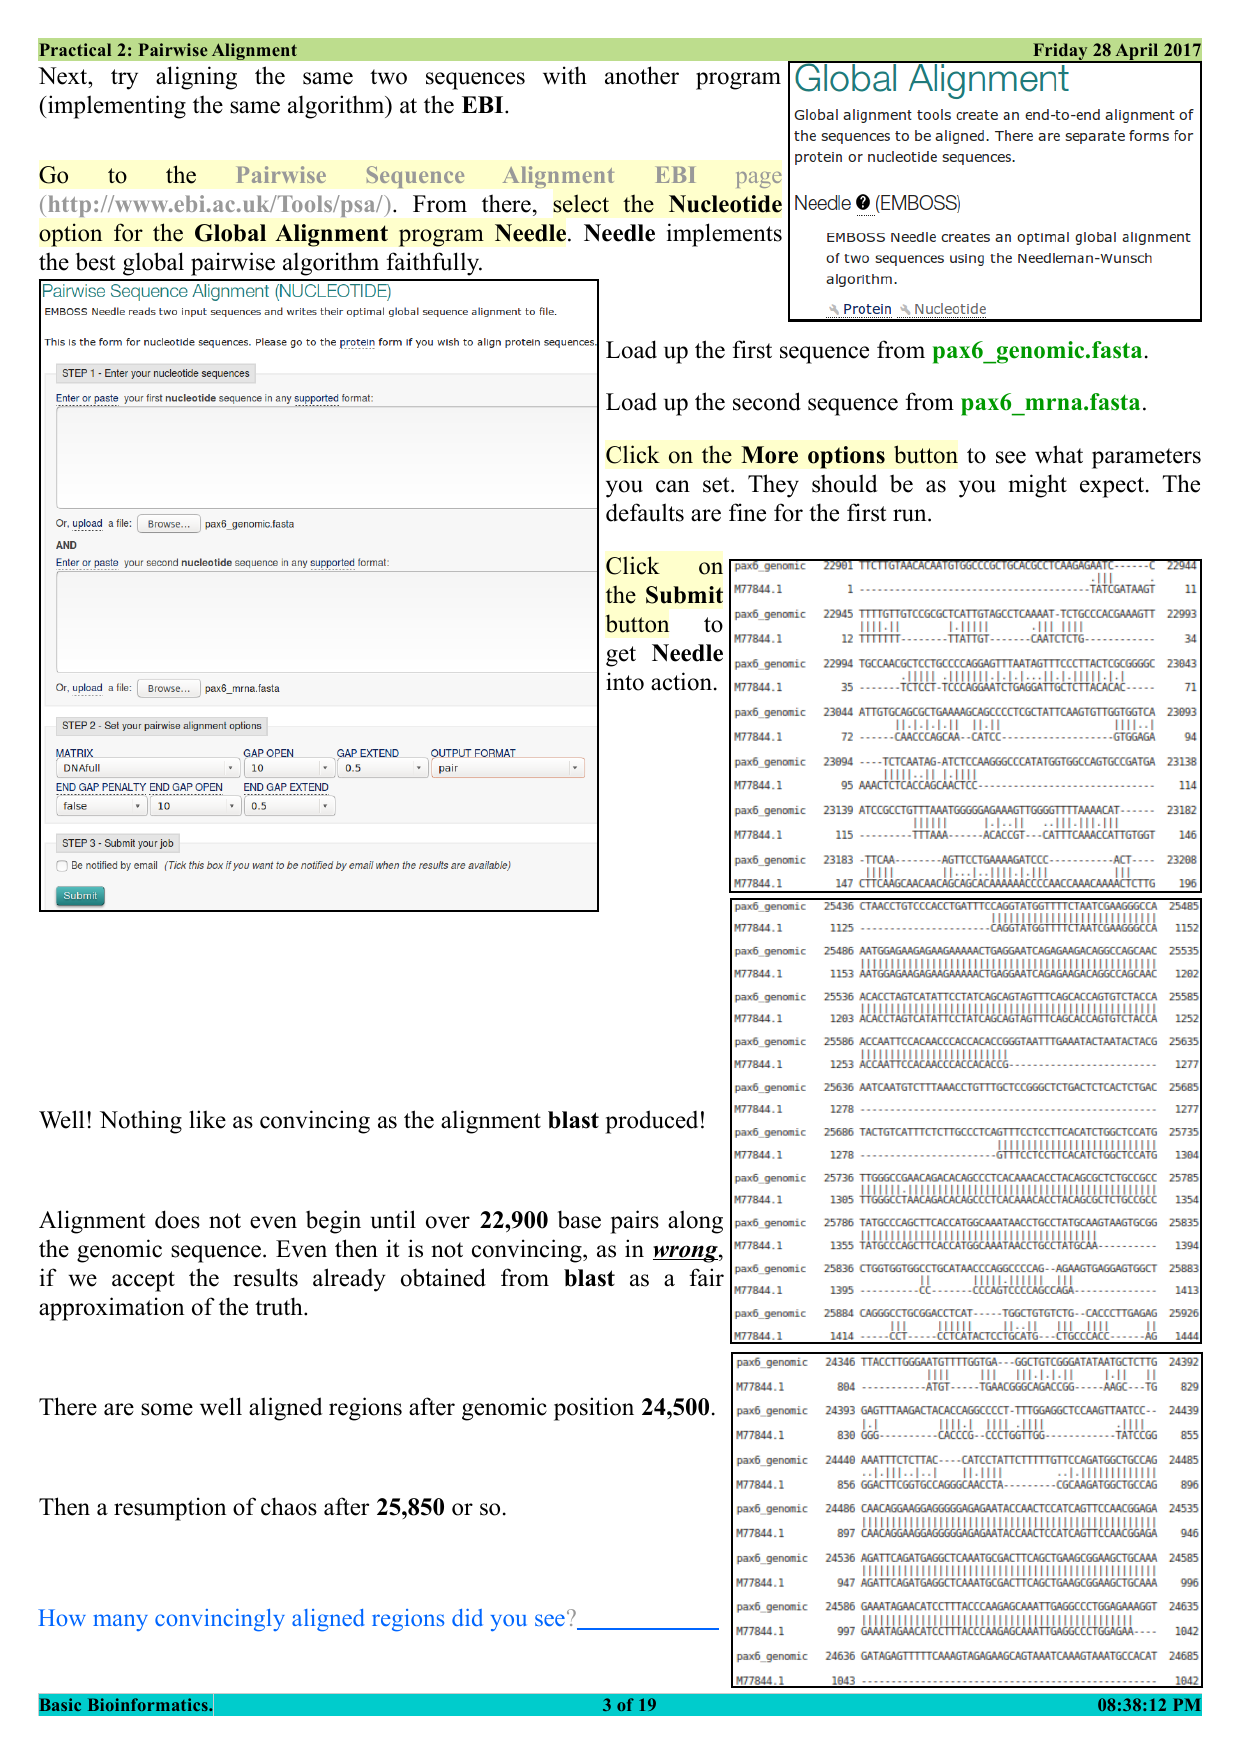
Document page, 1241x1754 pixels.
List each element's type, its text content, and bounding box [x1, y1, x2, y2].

picture [731, 561, 1200, 891]
text Click on the More options button to see what parameters you can set. They should be as you might expect. The defaults are fine for the first run. [599, 440, 1202, 527]
text Load up the second sequence from pax6_mrna.fasta. [599, 387, 1202, 416]
picture [790, 63, 1200, 319]
text Load up the first sequence from pax6_genomic.fasta. [599, 334, 1202, 363]
text Next, try aligning the same two sequences with another program (implementing the same algorithm) at the EBI. [38, 61, 788, 119]
text Well! Nothing like as convincing as the alignment blast produced! [38, 1105, 730, 1134]
text Click on the Submit button to get Needle into action. [599, 551, 1202, 696]
text Alignment does not even begin until over 22,900 base pairs along the genomic sequence. Even then it is not convincing, as in wrong, if we accept the results already obtained from blast as a fair approximation of the truth. [38, 1204, 730, 1321]
text Go to the Pairwise Sequence Alignment EBI page (http://www.ebi.ac.uk/Tools/psa/). From there, select the Nucleotide option for the Global Alignment program Needle. Needle implements the best global pairwise algorithm faithfully. [38, 159, 788, 276]
picture [732, 900, 1200, 1342]
text Then a resumption of chaos after 25,850 or so. [38, 1492, 731, 1521]
picture [733, 1354, 1201, 1686]
text How many convincingly aligned regions did you see? [38, 1603, 731, 1632]
text There are some well aligned regions after genomic position 24,500. [38, 1392, 731, 1421]
picture [41, 281, 597, 910]
